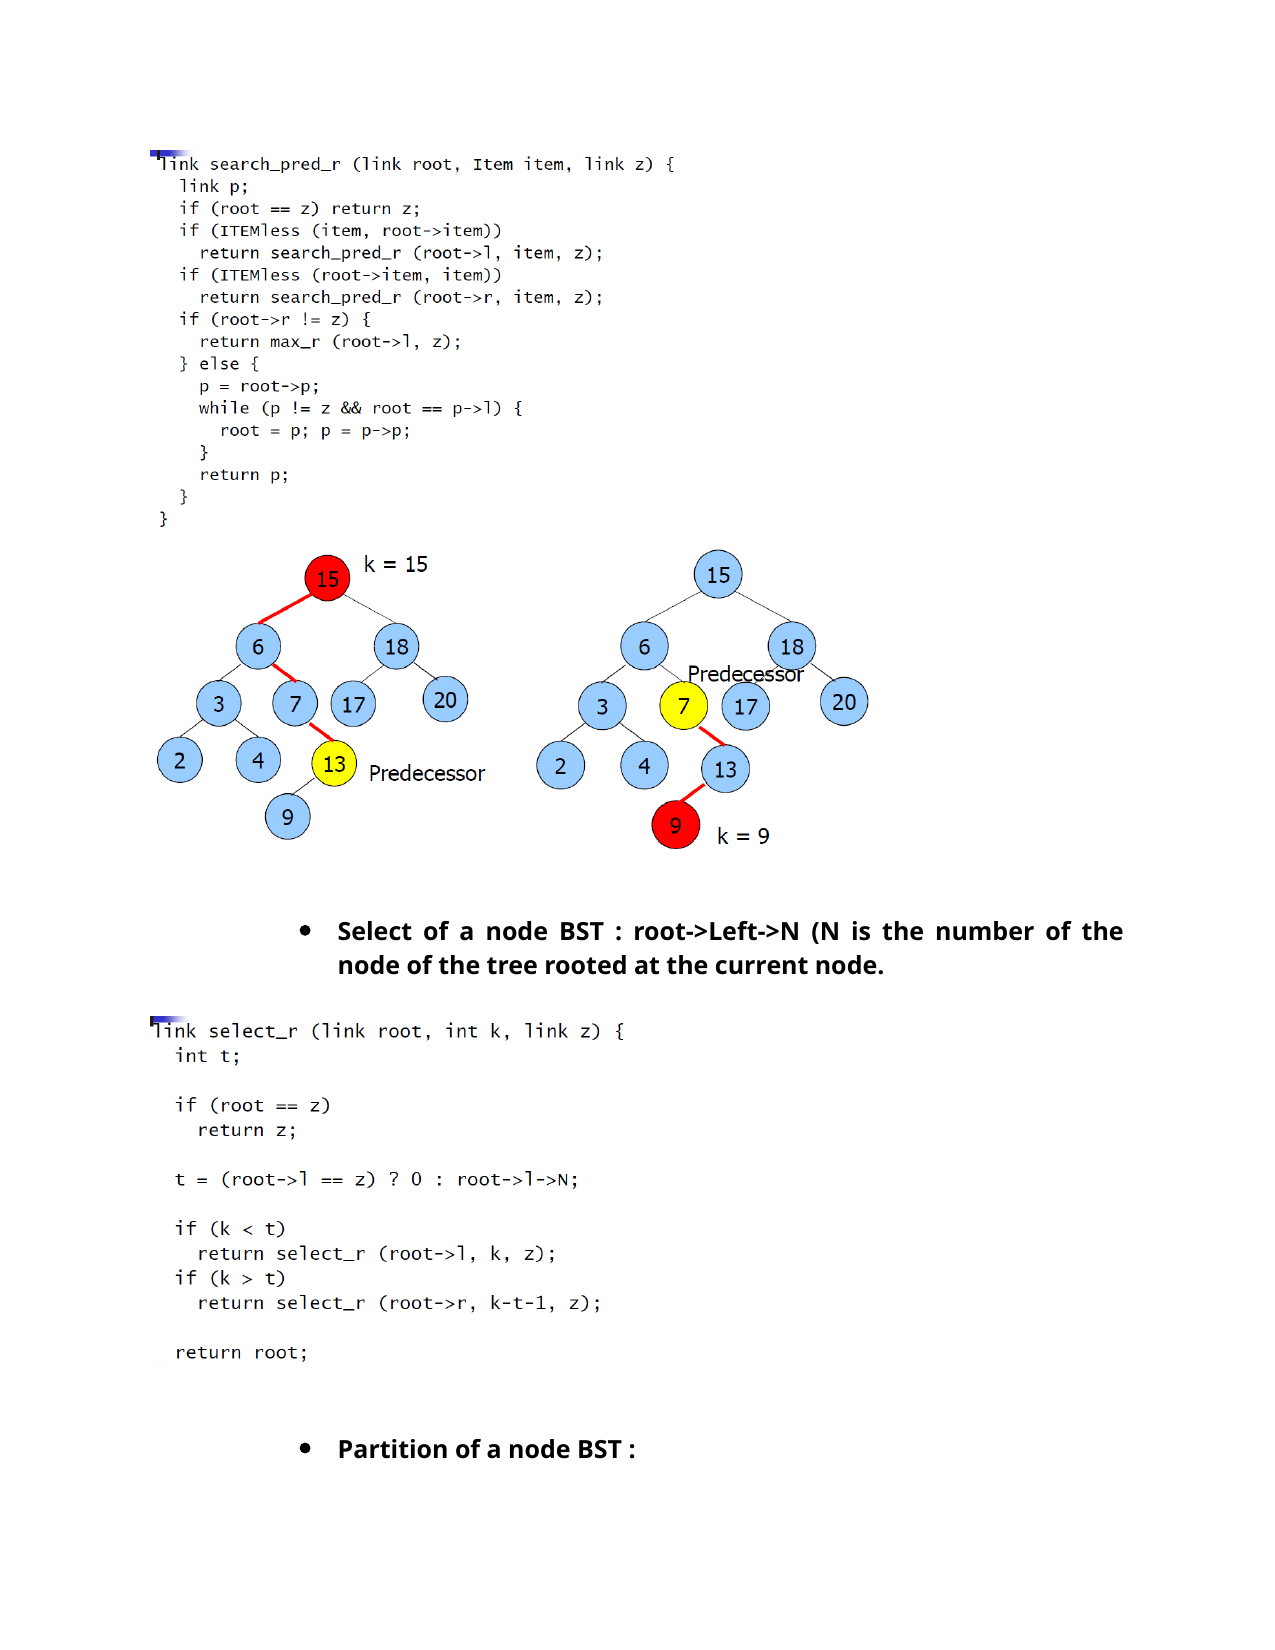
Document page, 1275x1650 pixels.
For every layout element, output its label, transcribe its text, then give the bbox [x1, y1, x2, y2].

subtitle Partition of a node BST : [300, 1431, 1125, 1466]
subtitle Select of a node BST : root->Left->N (N is the number of the node of the tree rooted at the current node. [300, 914, 1125, 982]
